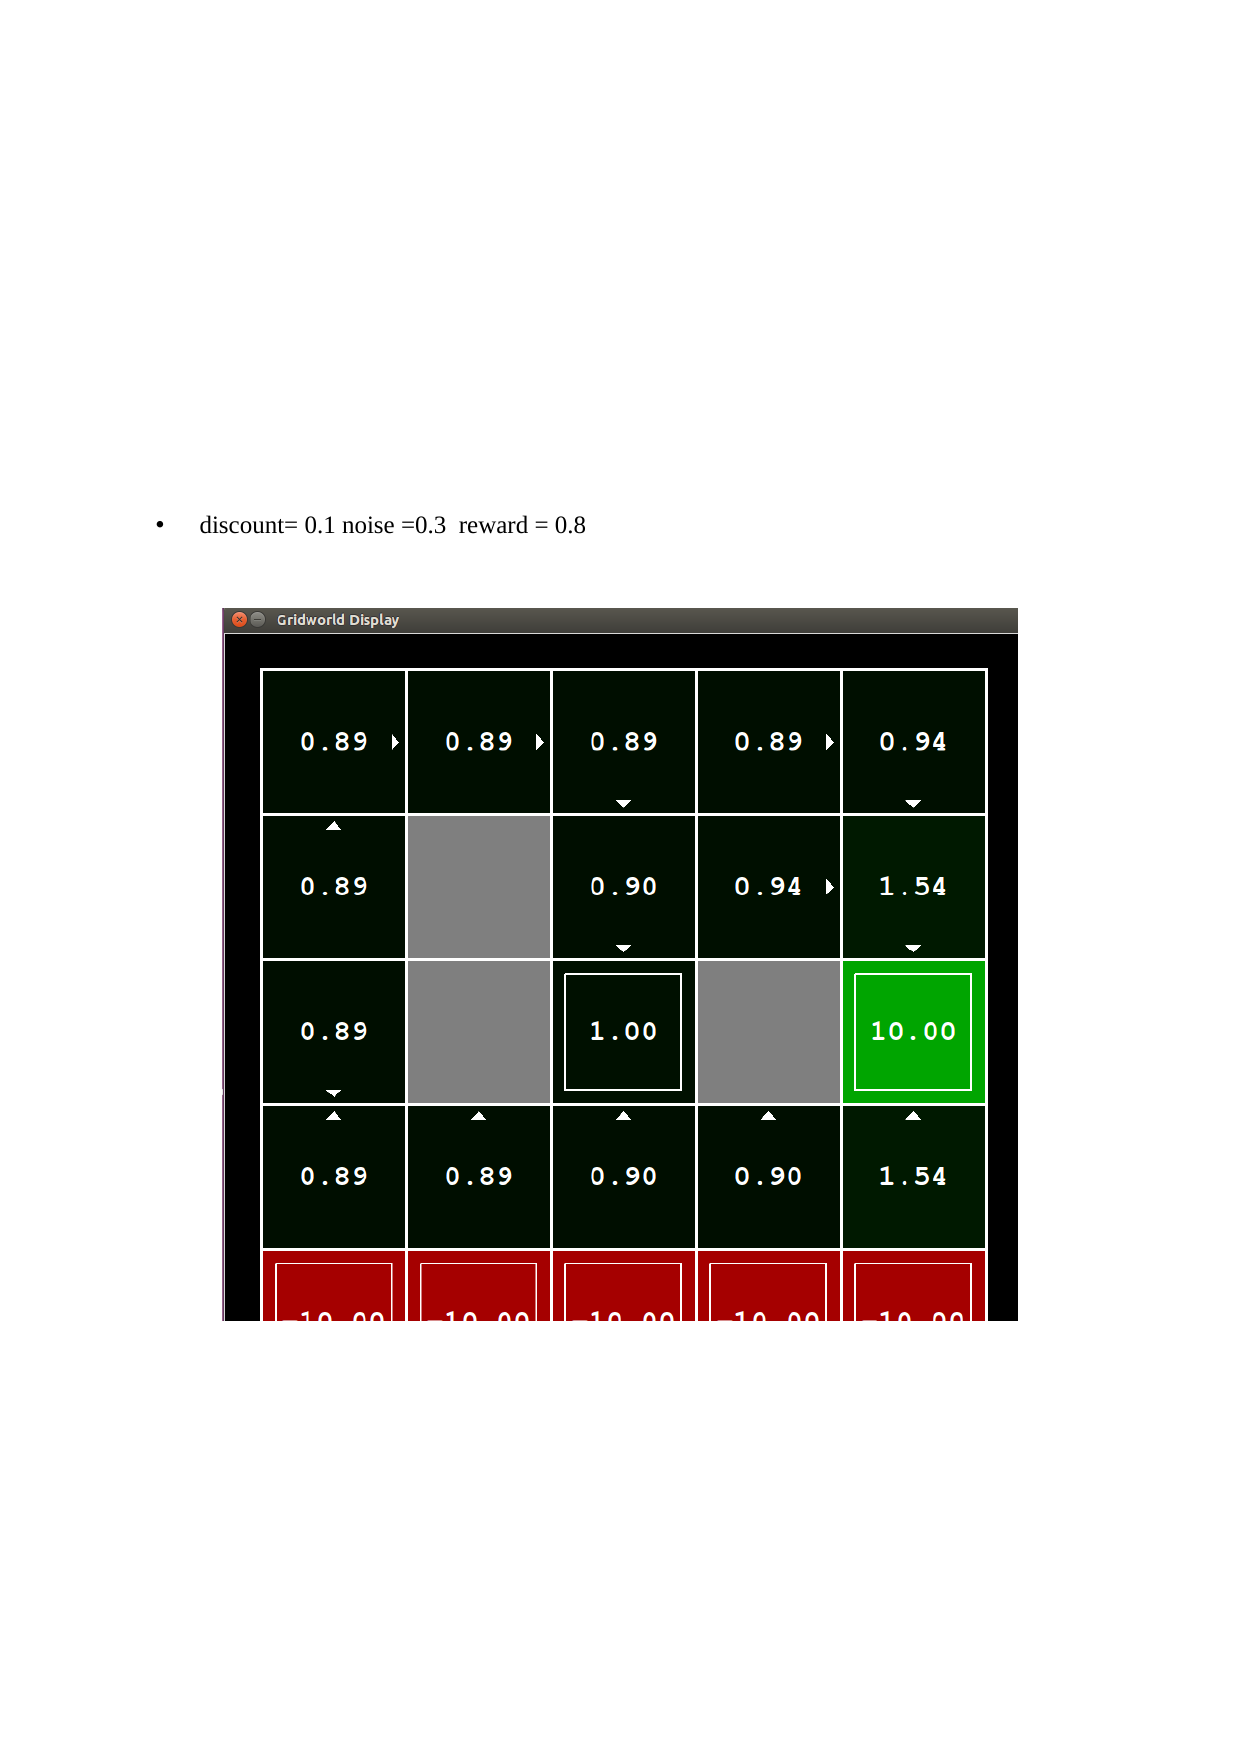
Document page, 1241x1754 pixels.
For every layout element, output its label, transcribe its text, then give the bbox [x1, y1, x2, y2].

list discount= 0.1 noise =0.3 reward = 0.8 [156, 511, 1122, 539]
picture [222, 608, 1018, 1321]
